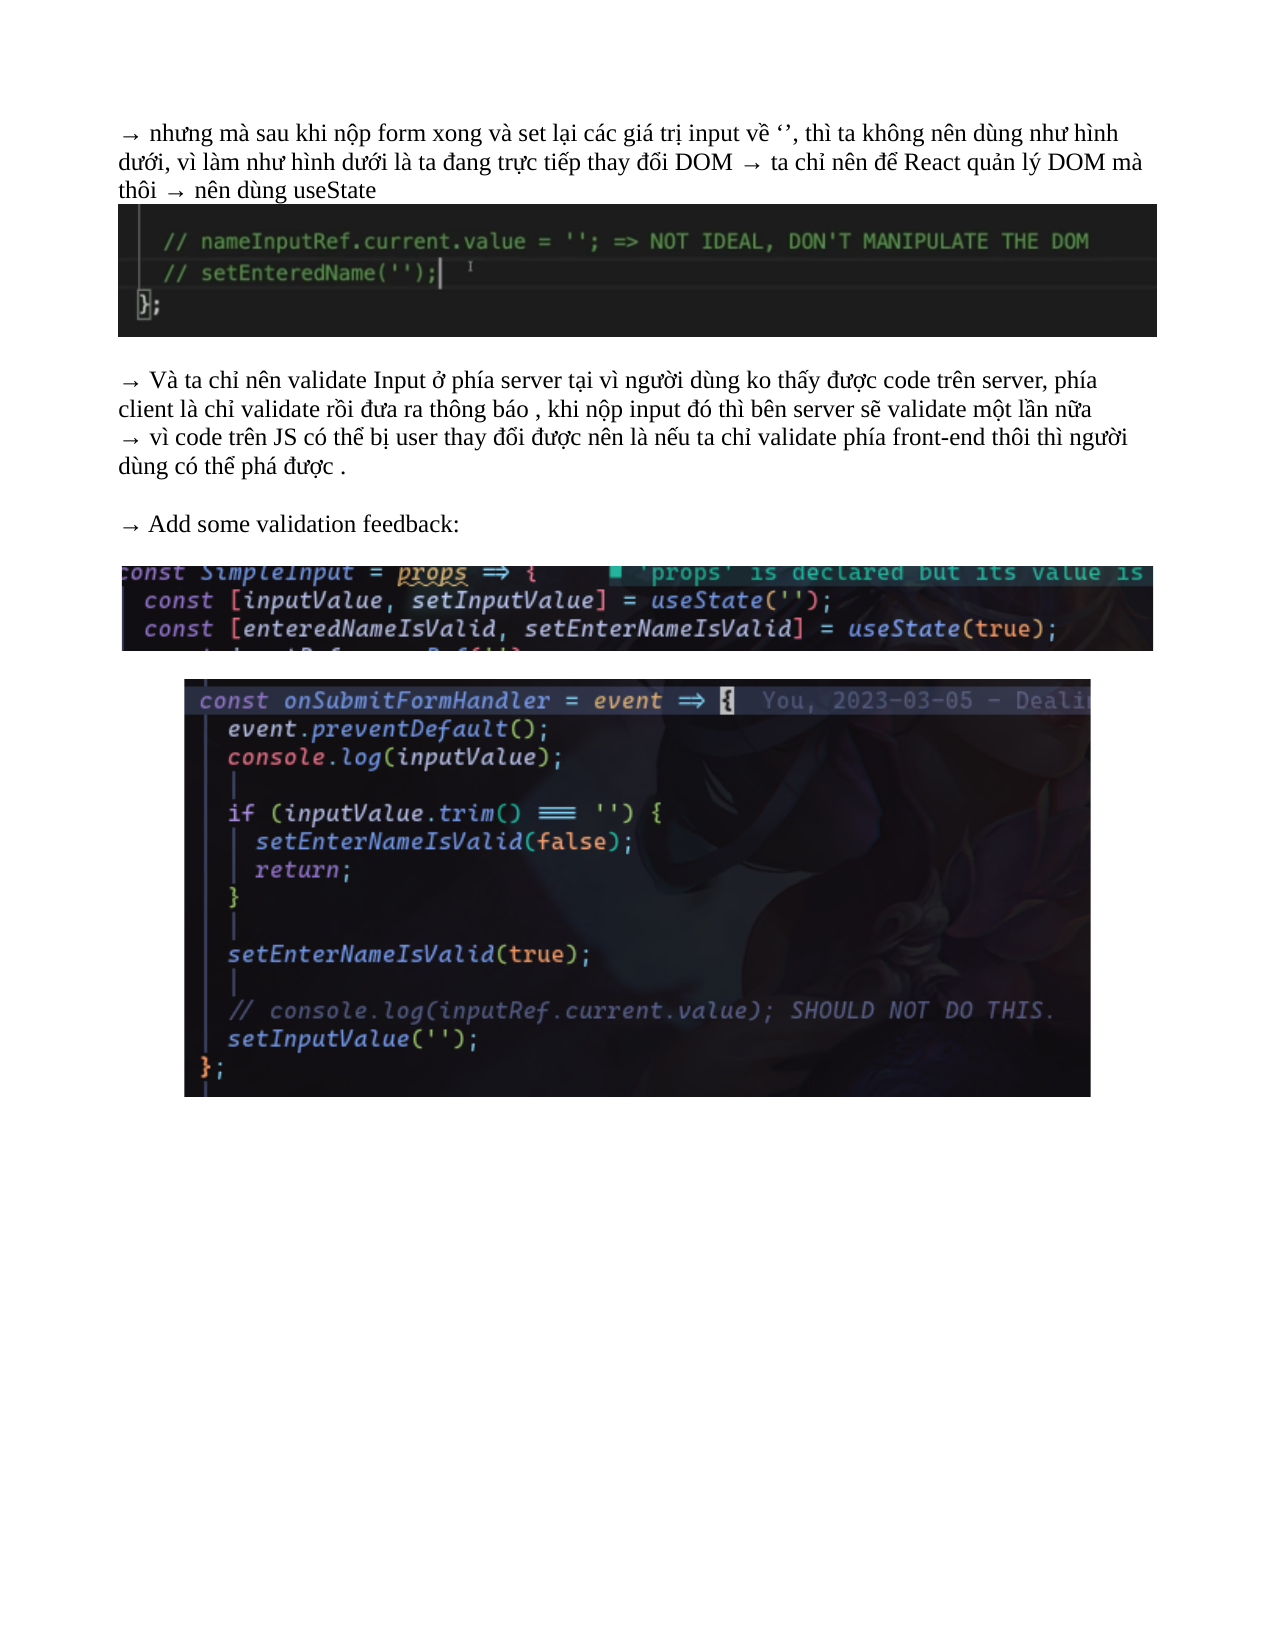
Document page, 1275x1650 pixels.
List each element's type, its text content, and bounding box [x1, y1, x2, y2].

text → Add some validation feedback: [118, 509, 1157, 537]
picture [184, 679, 1091, 1097]
text → nhưng mà sau khi nộp form xong và set lại các giá trị input về ‘’, thì ta không nên dùng như hình dưới, vì làm như hình dưới là ta đang trực tiếp thay đổi DOM → ta chỉ nên để React quản lý DOM mà thôi → nên dùng useState [118, 118, 1157, 204]
picture [121, 566, 1154, 651]
text → Và ta chỉ nên validate Input ở phía server tại vì người dùng ko thấy được code trên server, phía client là chỉ validate rồi đưa ra thông báo , khi nộp input đó thì bên server sẽ validate một lần nữa [118, 365, 1157, 422]
text → vì code trên JS có thể bị user thay đổi được nên là nếu ta chỉ validate phía front-end thôi thì người dùng có thể phá được . [118, 422, 1157, 480]
picture [118, 204, 1157, 337]
